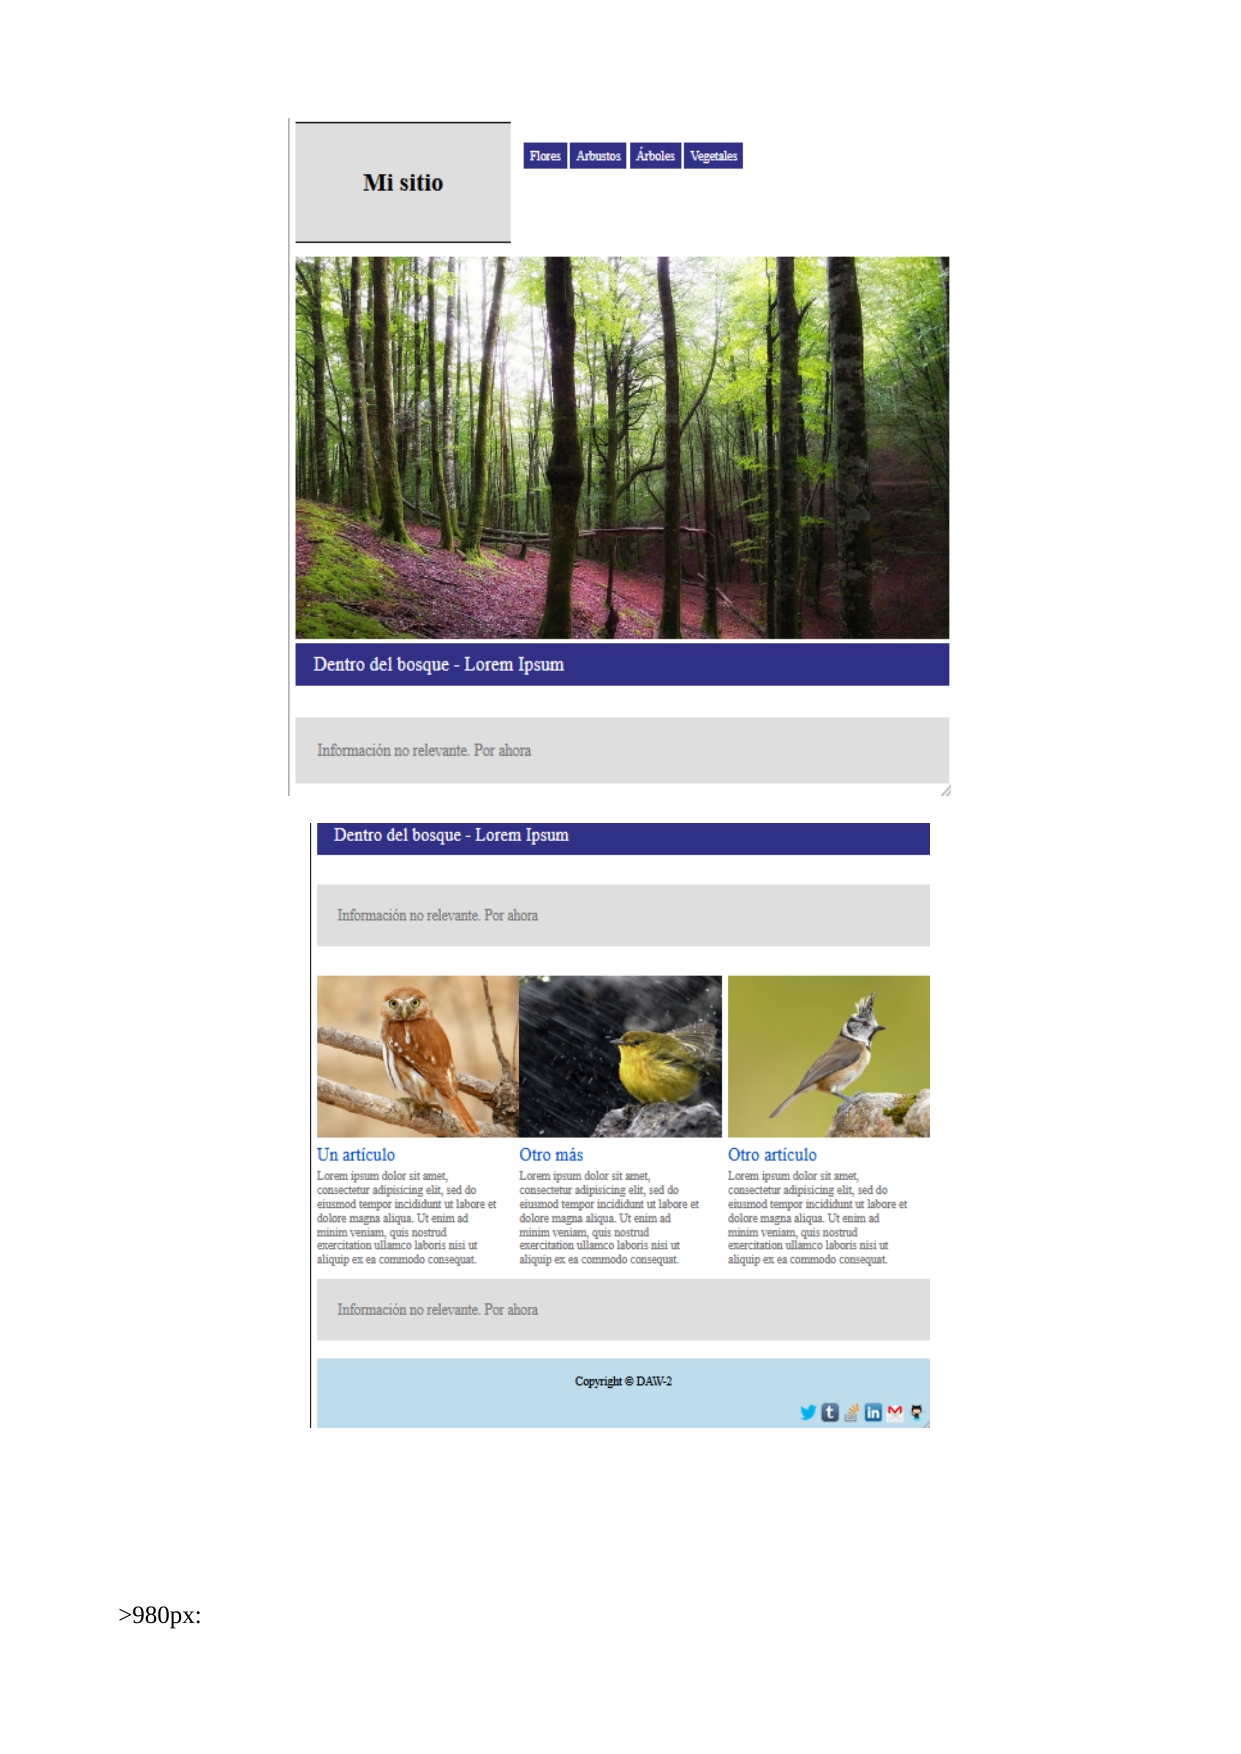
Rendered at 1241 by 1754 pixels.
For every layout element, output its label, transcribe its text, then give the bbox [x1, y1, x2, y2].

picture [310, 823, 930, 1428]
picture [288, 118, 952, 796]
text >980px: [118, 1600, 1122, 1629]
